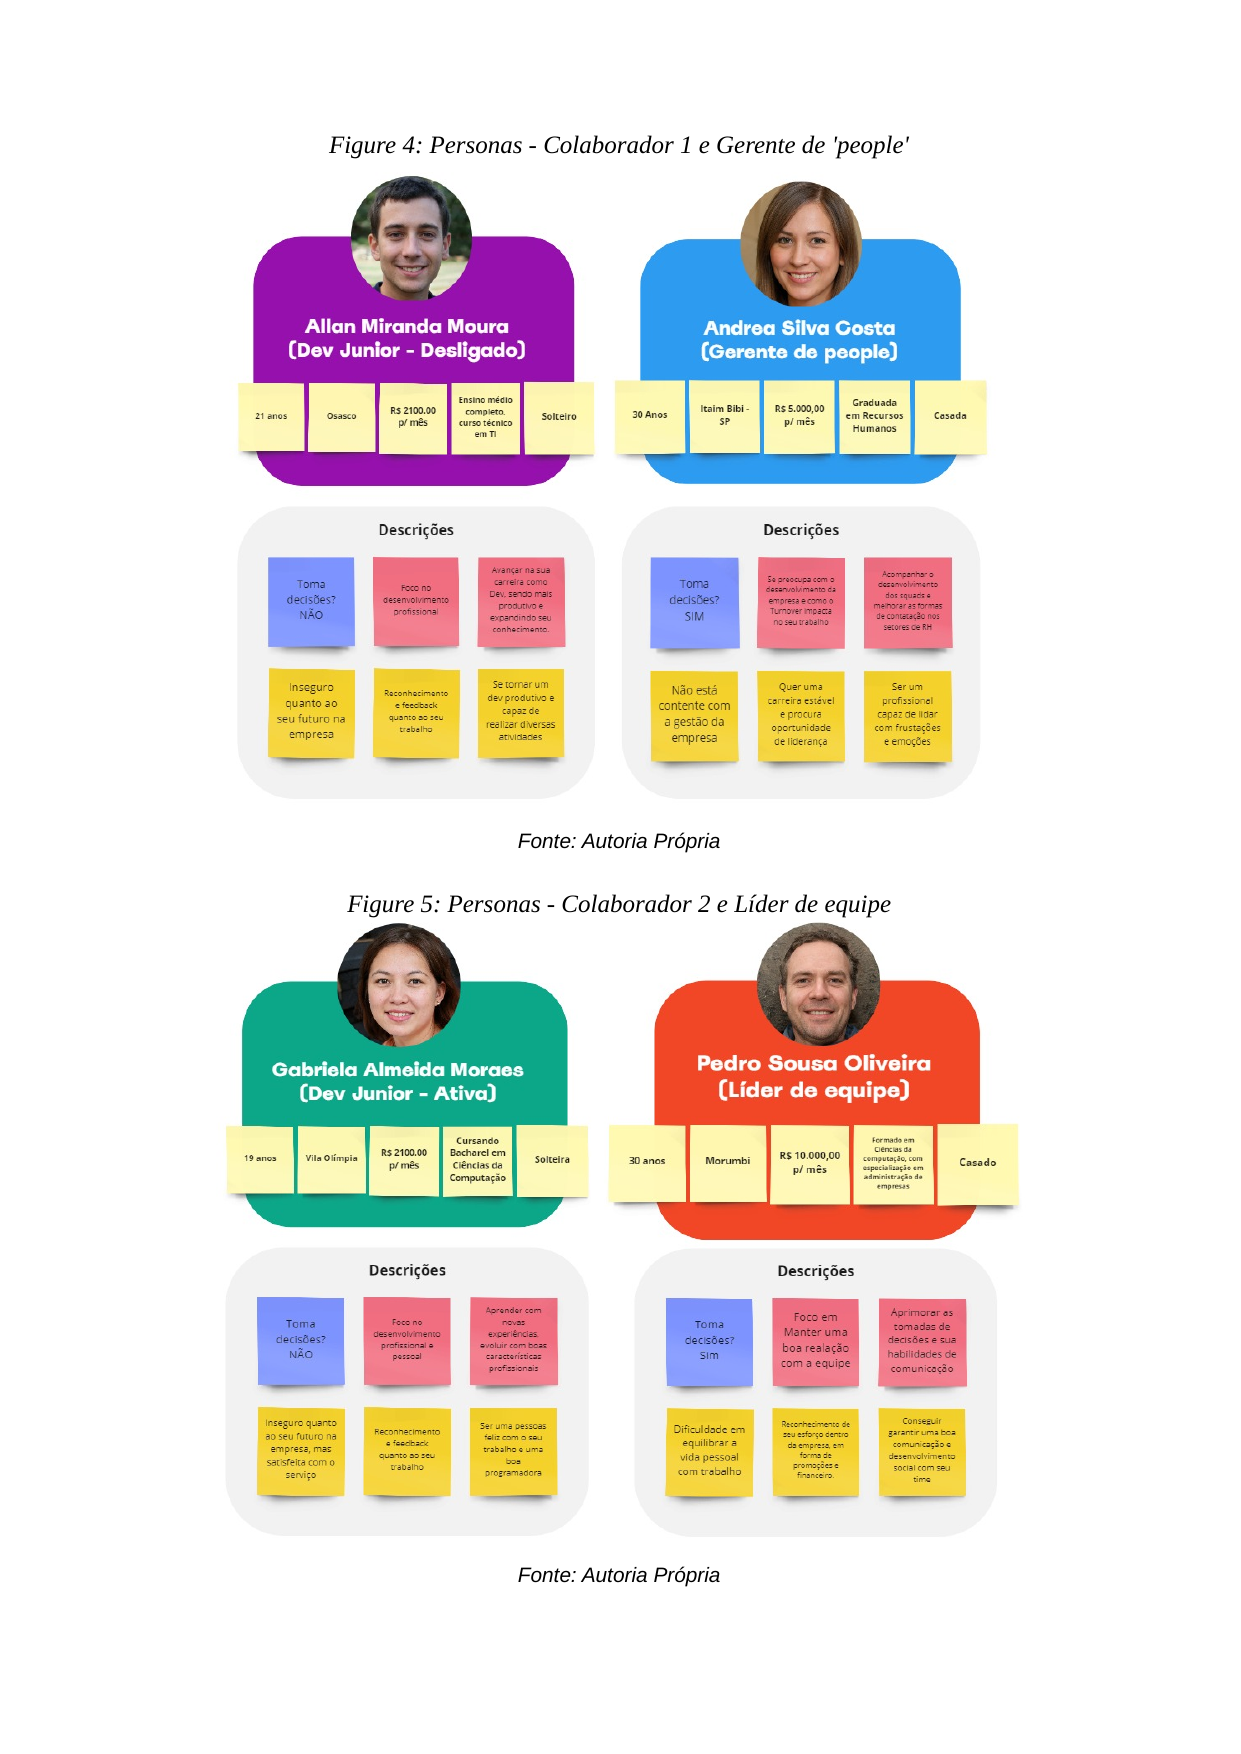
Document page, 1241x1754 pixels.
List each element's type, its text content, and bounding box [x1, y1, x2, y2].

text Figure 4: Personas - Colaborador 1 e Gerente de 'people' [190, 131, 1051, 159]
text Figure 5: Personas - Colaborador 2 e Líder de equipe [215, 889, 1026, 918]
text Fonte: Autoria Própria [118, 873, 1122, 1587]
text Fonte: Autoria Própria [118, 118, 1122, 853]
picture [221, 169, 997, 806]
text [215, 877, 1026, 889]
picture [214, 918, 1026, 1540]
text [215, 1540, 1026, 1551]
